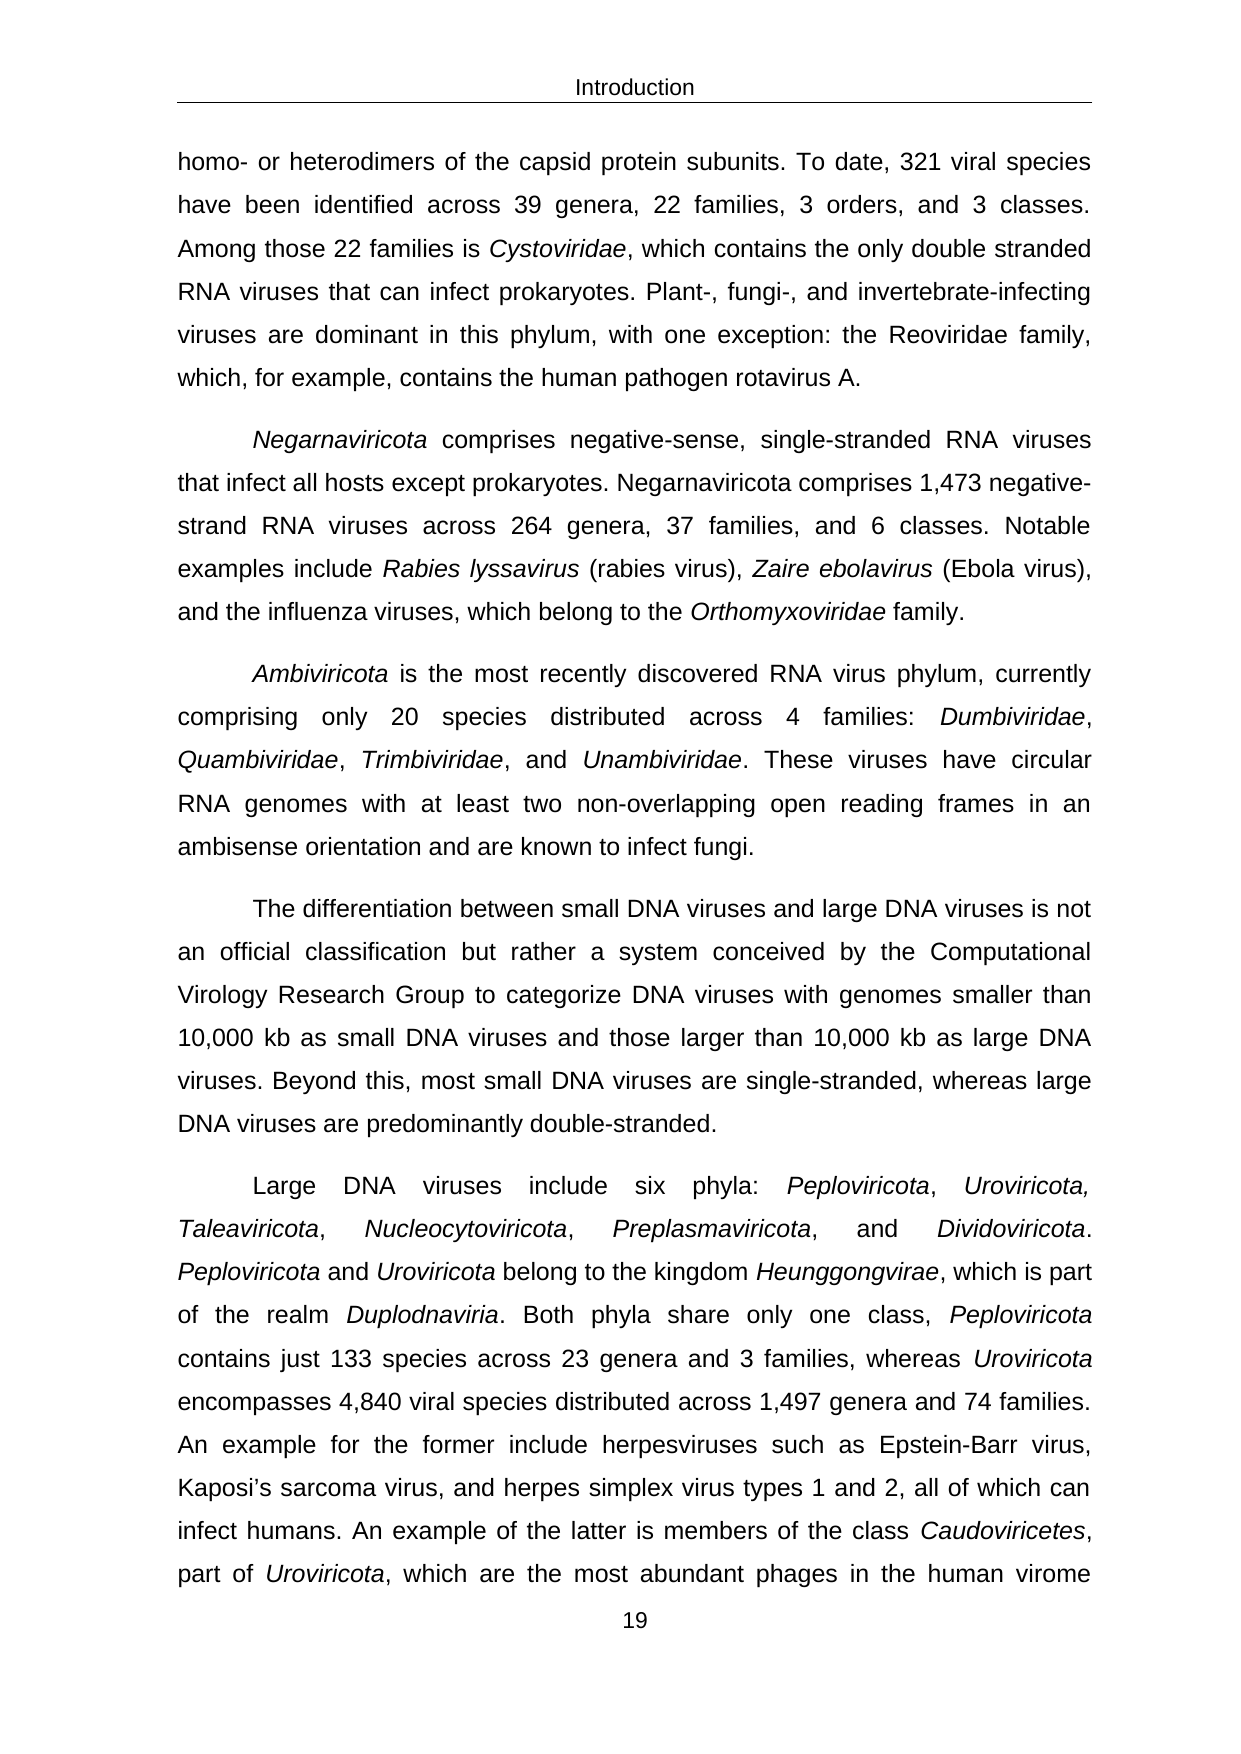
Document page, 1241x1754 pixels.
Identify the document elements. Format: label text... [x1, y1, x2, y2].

text Negarnaviricota comprises negative-sense, single-stranded RNA viruses that infect all hosts except prokaryotes. Negarnaviricota comprises 1,473 negative-strand RNA viruses across 264 genera, 37 families, and 6 classes. Notable examples include Rabies lyssavirus (rabies virus), Zaire ebolavirus (Ebola virus), and the influenza viruses, which belong to the Orthomyxoviridae family. [177, 425, 1092, 626]
text homo- or heterodimers of the capsid protein subunits. To date, 321 viral species have been identified across 39 genera, 22 families, 3 orders, and 3 classes. Among those 22 families is Cystoviridae, which contains the only double stranded RNA viruses that can infect prokaryotes. Plant-, fungi-, and invertebrate-infecting viruses are dominant in this phylum, with one exception: the Reoviridae family, which, for example, contains the human pathogen rotavirus A. [177, 147, 1092, 392]
text Ambiviricota is the most recently discovered RNA virus phylum, currently comprising only 20 species distributed across 4 families: Dumbiviridae, Quambiviridae, Trimbiviridae, and Unambiviridae. These viruses have circular RNA genomes with at least two non-overlapping open reading frames in an ambisense orientation and are known to infect fungi. [177, 659, 1092, 861]
text Large DNA viruses include six phyla: Peploviricota, Uroviricota, Taleaviricota, Nucleocytoviricota, Preplasmaviricota, and Dividoviricota. Peploviricota and Uroviricota belong to the kingdom Heunggongvirae, which is part of the realm Duplodnaviria. Both phyla share only one class, Peploviricota contains just 133 species across 23 genera and 3 families, whereas Uroviricota encompasses 4,840 viral species distributed across 1,497 genera and 74 families. An example for the former include herpesviruses such as Epstein-Barr virus, Kaposi’s sarcoma virus, and herpes simplex virus types 1 and 2, all of which can infect humans. An example of the latter is members of the class Caudoviricetes, part of Uroviricota, which are the most abundant phages in the human virome [177, 1171, 1092, 1588]
text The differentiation between small DNA viruses and large DNA viruses is not an official classification but rather a system conceived by the Computational Virology Research Group to categorize DNA viruses with genomes smaller than 10,000 kb as small DNA viruses and those larger than 10,000 kb as large DNA viruses. Beyond this, most small DNA viruses are single-stranded, whereas large DNA viruses are predominantly double-stranded. [177, 894, 1092, 1138]
